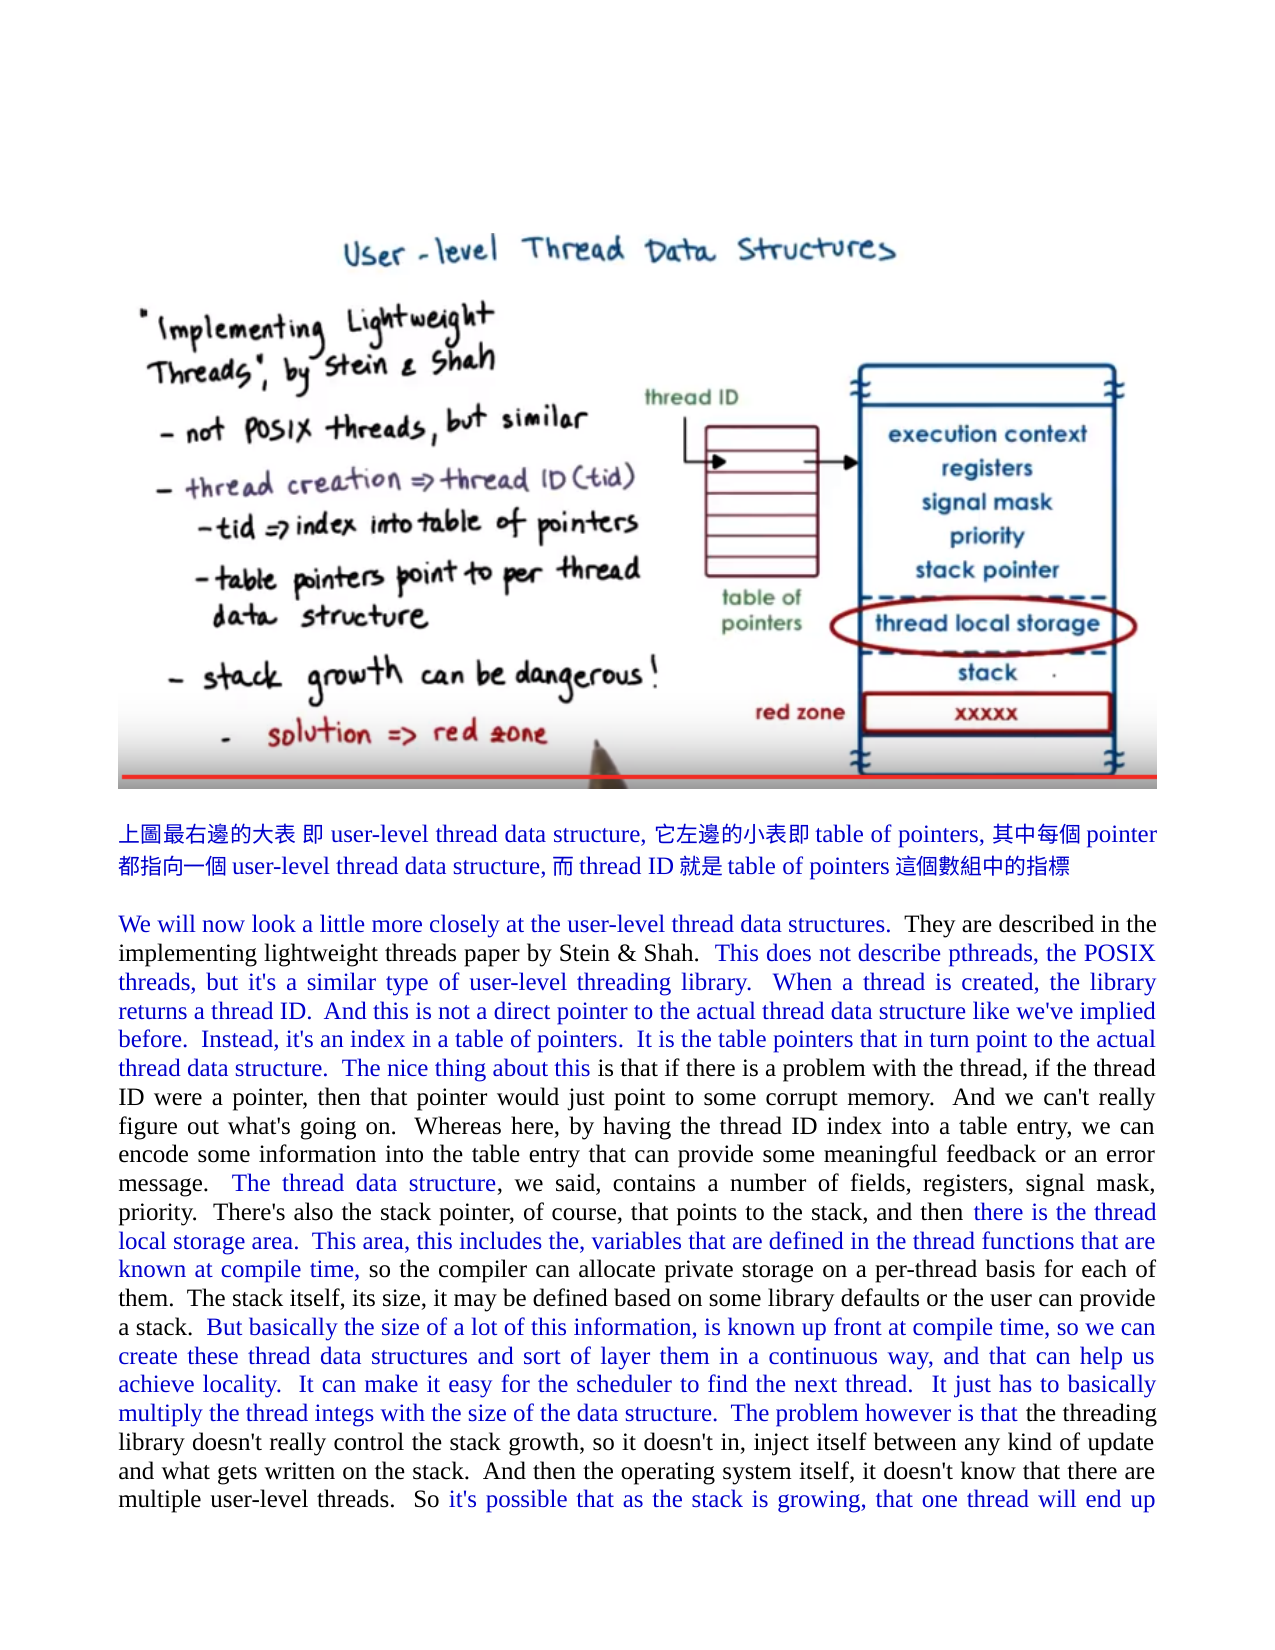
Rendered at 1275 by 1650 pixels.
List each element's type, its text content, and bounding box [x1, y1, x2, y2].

text 上圖最右邊的大表 即 user-level thread data structure, 它左邊的小表即table of pointers, 其中每個pointer都指向一個user-level thread data structure, 而thread ID就是table of pointers這個數組中的指標 [118, 817, 1157, 881]
picture [118, 233, 1157, 789]
text We will now look a little more closely at the user-level thread data structures. They are described in the implementing lightweight threads paper by Stein & Shah. This does not describe pthreads, the POSIX threads, but it's a similar type of user-level threading library. When a thread is created, the library returns a thread ID. And this is not a direct pointer to the actual thread data structure like we've implied before. Instead, it's an index in a table of pointers. It is the table pointers that in turn point to the actual thread data structure. The nice thing about this is that if there is a problem with the thread, if the thread ID were a pointer, then that pointer would just point to some corrupt memory. And we can't really figure out what's going on. Whereas here, by having the thread ID index into a table entry, we can encode some information into the table entry that can provide some meaningful feedback or an error message. The thread data structure, we said, contains a number of fields, registers, signal mask, priority. There's also the stack pointer, of course, that points to the stack, and then there is the thread local storage area. This area, this includes the, variables that are defined in the thread functions that are known at compile time, so the compiler can allocate private storage on a per-thread basis for each of them. The stack itself, its size, it may be defined based on some library defaults or the user can provide a stack. But basically the size of a lot of this information, is known up front at compile time, so we can create these thread data structures and sort of layer them in a continuous way, and that can help us achieve locality. It can make it easy for the scheduler to find the next thread. It just has to basically multiply the thread integs with the size of the data structure. The problem however is that the threading library doesn't really control the stack growth, so it doesn't in, inject itself between any kind of update and what gets written on the stack. And then the operating system itself, it doesn't know that there are multiple user-level threads. So it's possible that as the stack is growing, that one thread will end up [118, 909, 1157, 1513]
